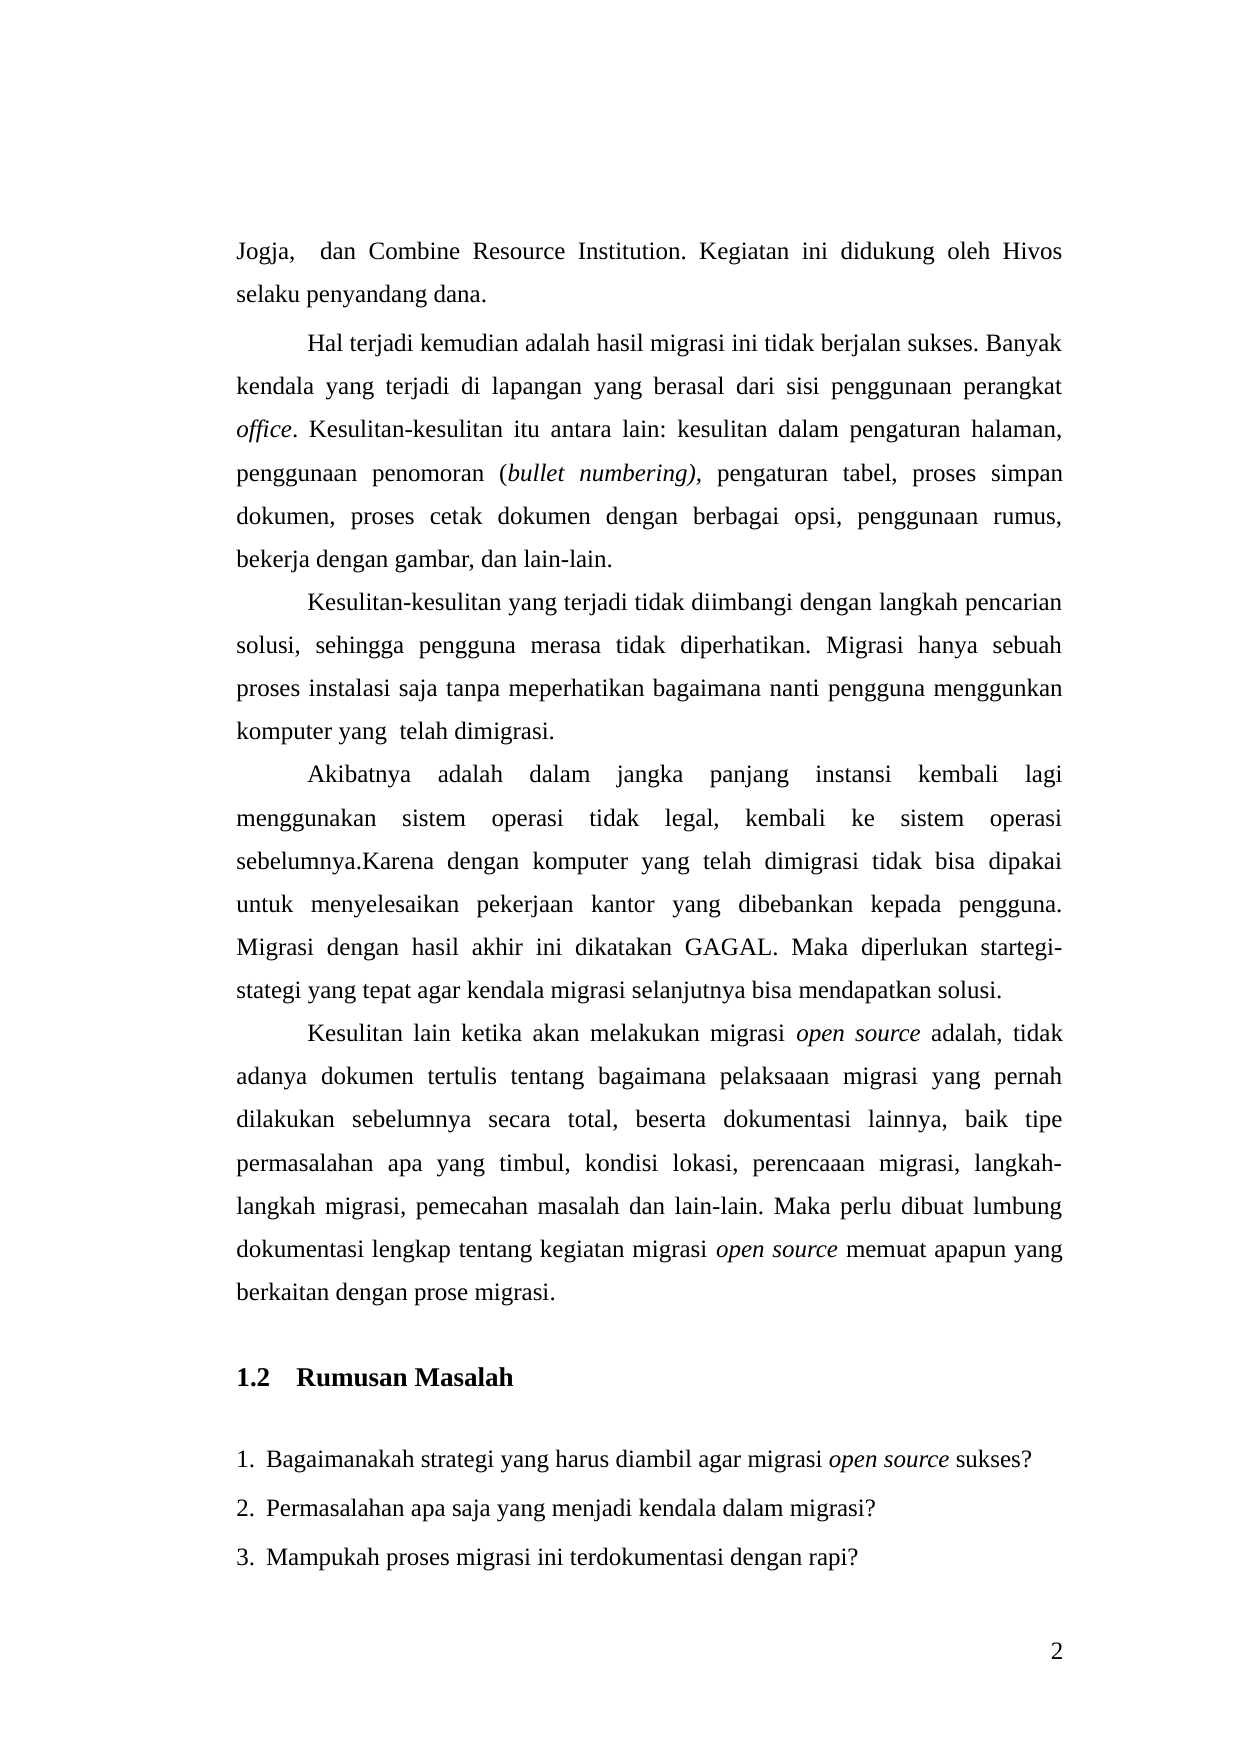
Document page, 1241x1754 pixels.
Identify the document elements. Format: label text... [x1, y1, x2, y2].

list Bagaimanakah strategi yang harus diambil agar migrasi open source sukses? [236, 1444, 1063, 1472]
list Mampukah proses migrasi ini terdokumentasi dengan rapi? [236, 1542, 1063, 1571]
subtitle Rumusan Masalah [236, 1362, 1063, 1393]
text Kesulitan-kesulitan yang terjadi tidak diimbangi dengan langkah pencarian solusi, sehingga pengguna merasa tidak diperhatikan. Migrasi hanya sebuah proses instalasi saja tanpa meperhatikan bagaimana nanti pengguna menggunkan komputer yang telah dimigrasi. [236, 587, 1063, 745]
text Hal terjadi kemudian adalah hasil migrasi ini tidak berjalan sukses. Banyak kendala yang terjadi di lapangan yang berasal dari sisi penggunaan perangkat office. Kesulitan-kesulitan itu antara lain: kesulitan dalam pengaturan halaman, penggunaan penomoran (bullet numbering), pengaturan tabel, proses simpan dokumen, proses cetak dokumen dengan berbagai opsi, penggunaan rumus, bekerja dengan gambar, dan lain-lain. [236, 328, 1063, 573]
text Akibatnya adalah dalam jangka panjang instansi kembali lagi menggunakan sistem operasi tidak legal, kembali ke sistem operasi sebelumnya.Karena dengan komputer yang telah dimigrasi tidak bisa dipakai untuk menyelesaikan pekerjaan kantor yang dibebankan kepada pengguna. Migrasi dengan hasil akhir ini dikatakan GAGAL. Maka diperlukan startegi-stategi yang tepat agar kendala migrasi selanjutnya bisa mendapatkan solusi. [236, 759, 1063, 1004]
text Jogja, dan Combine Resource Institution. Kegiatan ini didukung oleh Hivos selaku penyandang dana. [236, 236, 1063, 308]
text Kesulitan lain ketika akan melakukan migrasi open source adalah, tidak adanya dokumen tertulis tentang bagaimana pelaksaaan migrasi yang pernah dilakukan sebelumnya secara total, beserta dokumentasi lainnya, baik tipe permasalahan apa yang timbul, kondisi lokasi, perencaaan migrasi, langkah-langkah migrasi, pemecahan masalah dan lain-lain. Maka perlu dibuat lumbung dokumentasi lengkap tentang kegiatan migrasi open source memuat apapun yang berkaitan dengan prose migrasi. [236, 1018, 1063, 1306]
list Permasalahan apa saja yang menjadi kendala dalam migrasi? [236, 1493, 1063, 1521]
